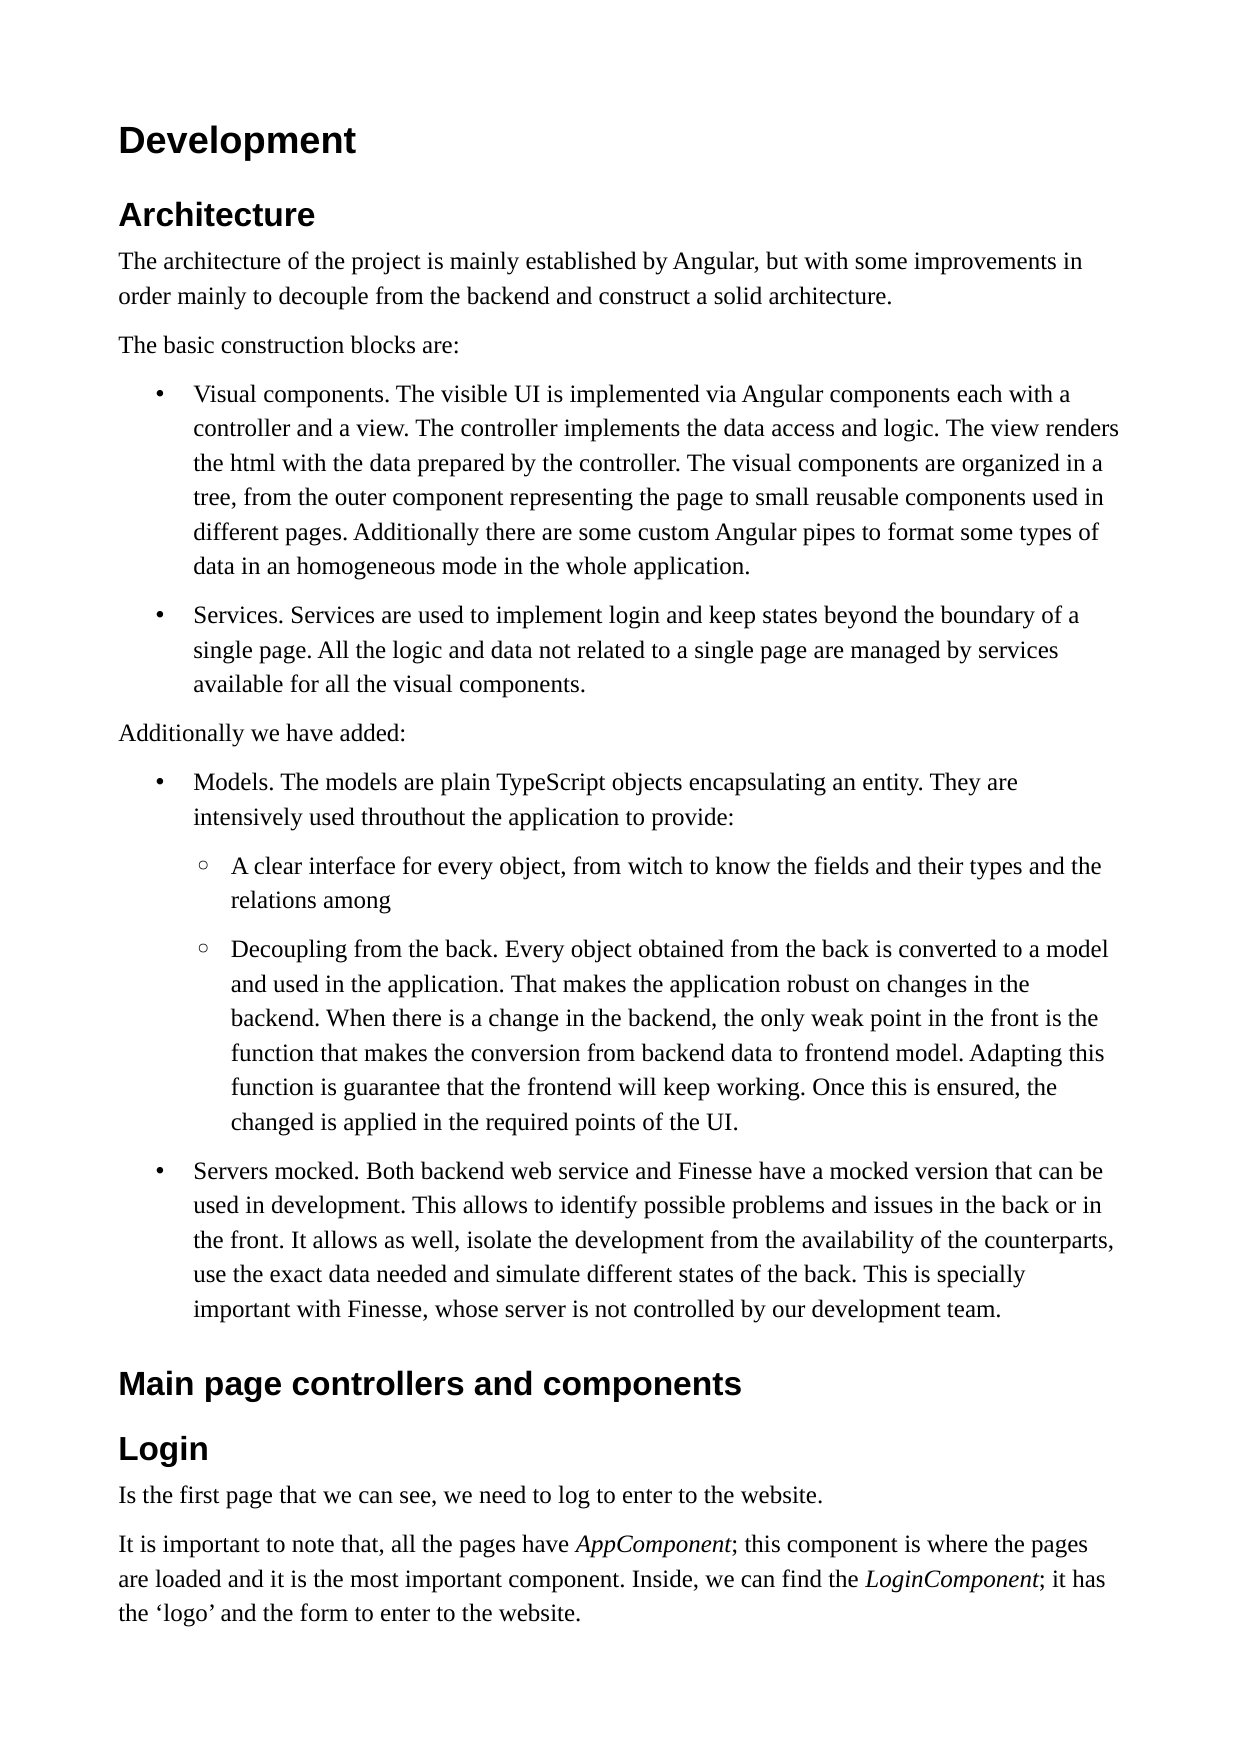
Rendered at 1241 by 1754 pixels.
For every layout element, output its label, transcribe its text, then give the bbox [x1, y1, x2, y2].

list A clear interface for every object, from witch to know the fields and their types and the relations among [193, 851, 1122, 914]
text The architecture of the project is mainly established by Angular, but with some improvements in order mainly to decouple from the backend and construct a solid architecture. [118, 246, 1122, 309]
subtitle Development [118, 118, 1122, 162]
text Additionally we have added: [118, 718, 1122, 747]
list Models. The models are plain TypeScript objects encapsulating an entity. They are intensively used throuthout the application to provide: [156, 767, 1122, 831]
subtitle Architecture [118, 195, 1122, 234]
list Visual components. The visible UI is implemented via Angular components each with a controller and a view. The controller implements the data access and logic. The view renders the html with the data prepared by the controller. The visual components are organized in a tree, from the outer component representing the page to small reusable components used in different pages. Additionally there are some custom Angular pipes to format some types of data in an homogeneous mode in the whole application. [156, 379, 1122, 580]
text Is the first page that we can see, we need to log to enter to the website. [118, 1480, 1122, 1509]
text It is important to note that, all the pages have AppComponent; this component is where the pages are loaded and it is the most important component. Inside, we can find the LoginComponent; it has the ‘logo’ and the form to enter to the website. [118, 1529, 1122, 1627]
list Servers mocked. Both backend web service and Finesse have a mocked version that can be used in development. This allows to identify possible problems and issues in the back or in the front. It allows as well, isolate the development from the availability of the counterparts, use the exact data needed and simulate different states of the back. This is specially important with Finesse, whose server is not controlled by our development team. [156, 1156, 1122, 1323]
list Decoupling from the back. Every object obtained from the back is converted to a model and used in the application. That makes the application robust on changes in the backend. When there is a change in the backend, the only weak point in the front is the function that makes the conversion from backend data to frontend model. Adapting this function is guarantee that the frontend will keep working. Once this is ensured, the changed is applied in the required points of the UI. [193, 934, 1122, 1136]
subtitle Main page controllers and components [118, 1364, 1122, 1402]
list Services. Services are used to implement login and keep states beyond the boundary of a single page. All the logic and data not related to a single page are managed by services available for all the visual components. [156, 600, 1122, 698]
subtitle Login [118, 1429, 1122, 1468]
text The basic construction blocks are: [118, 330, 1122, 358]
